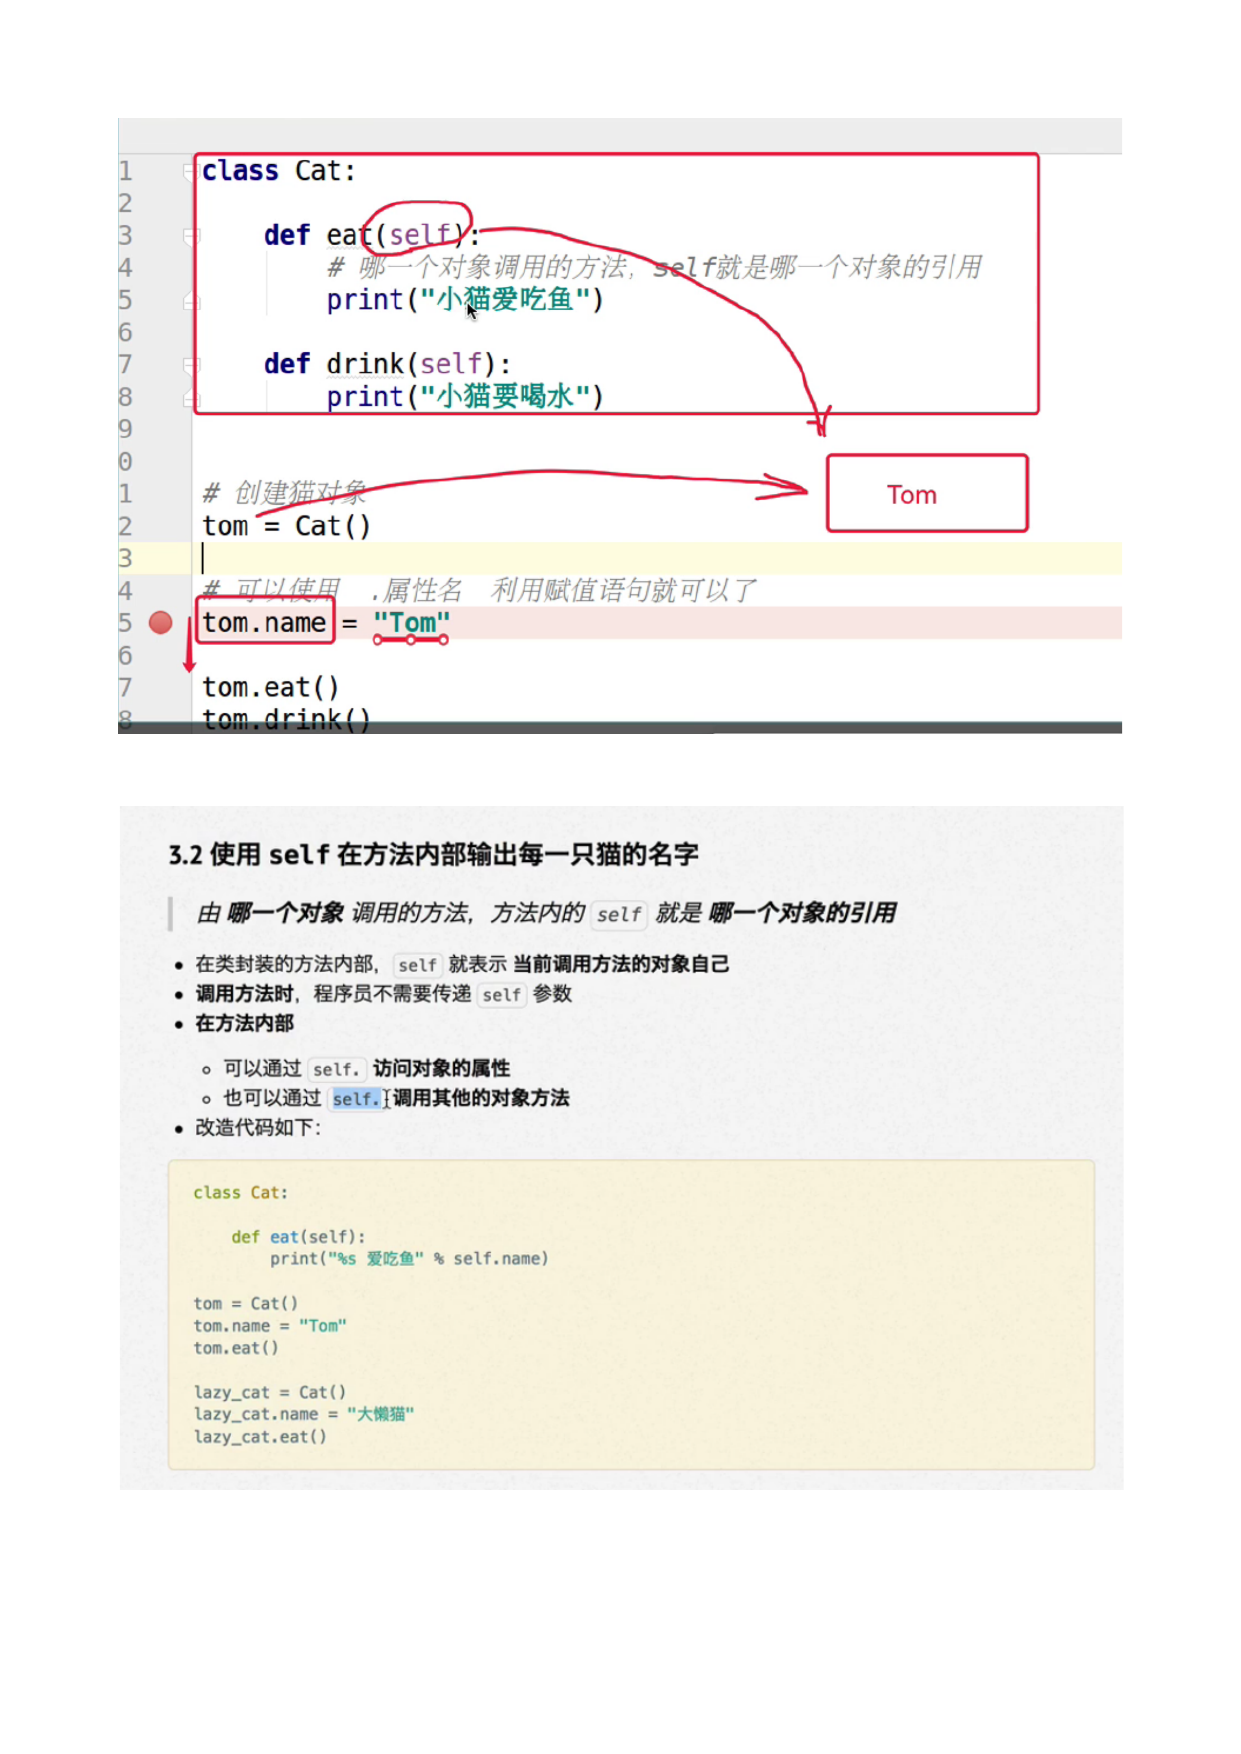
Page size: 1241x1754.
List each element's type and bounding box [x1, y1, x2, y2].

picture [118, 118, 1123, 734]
picture [119, 806, 1124, 1490]
